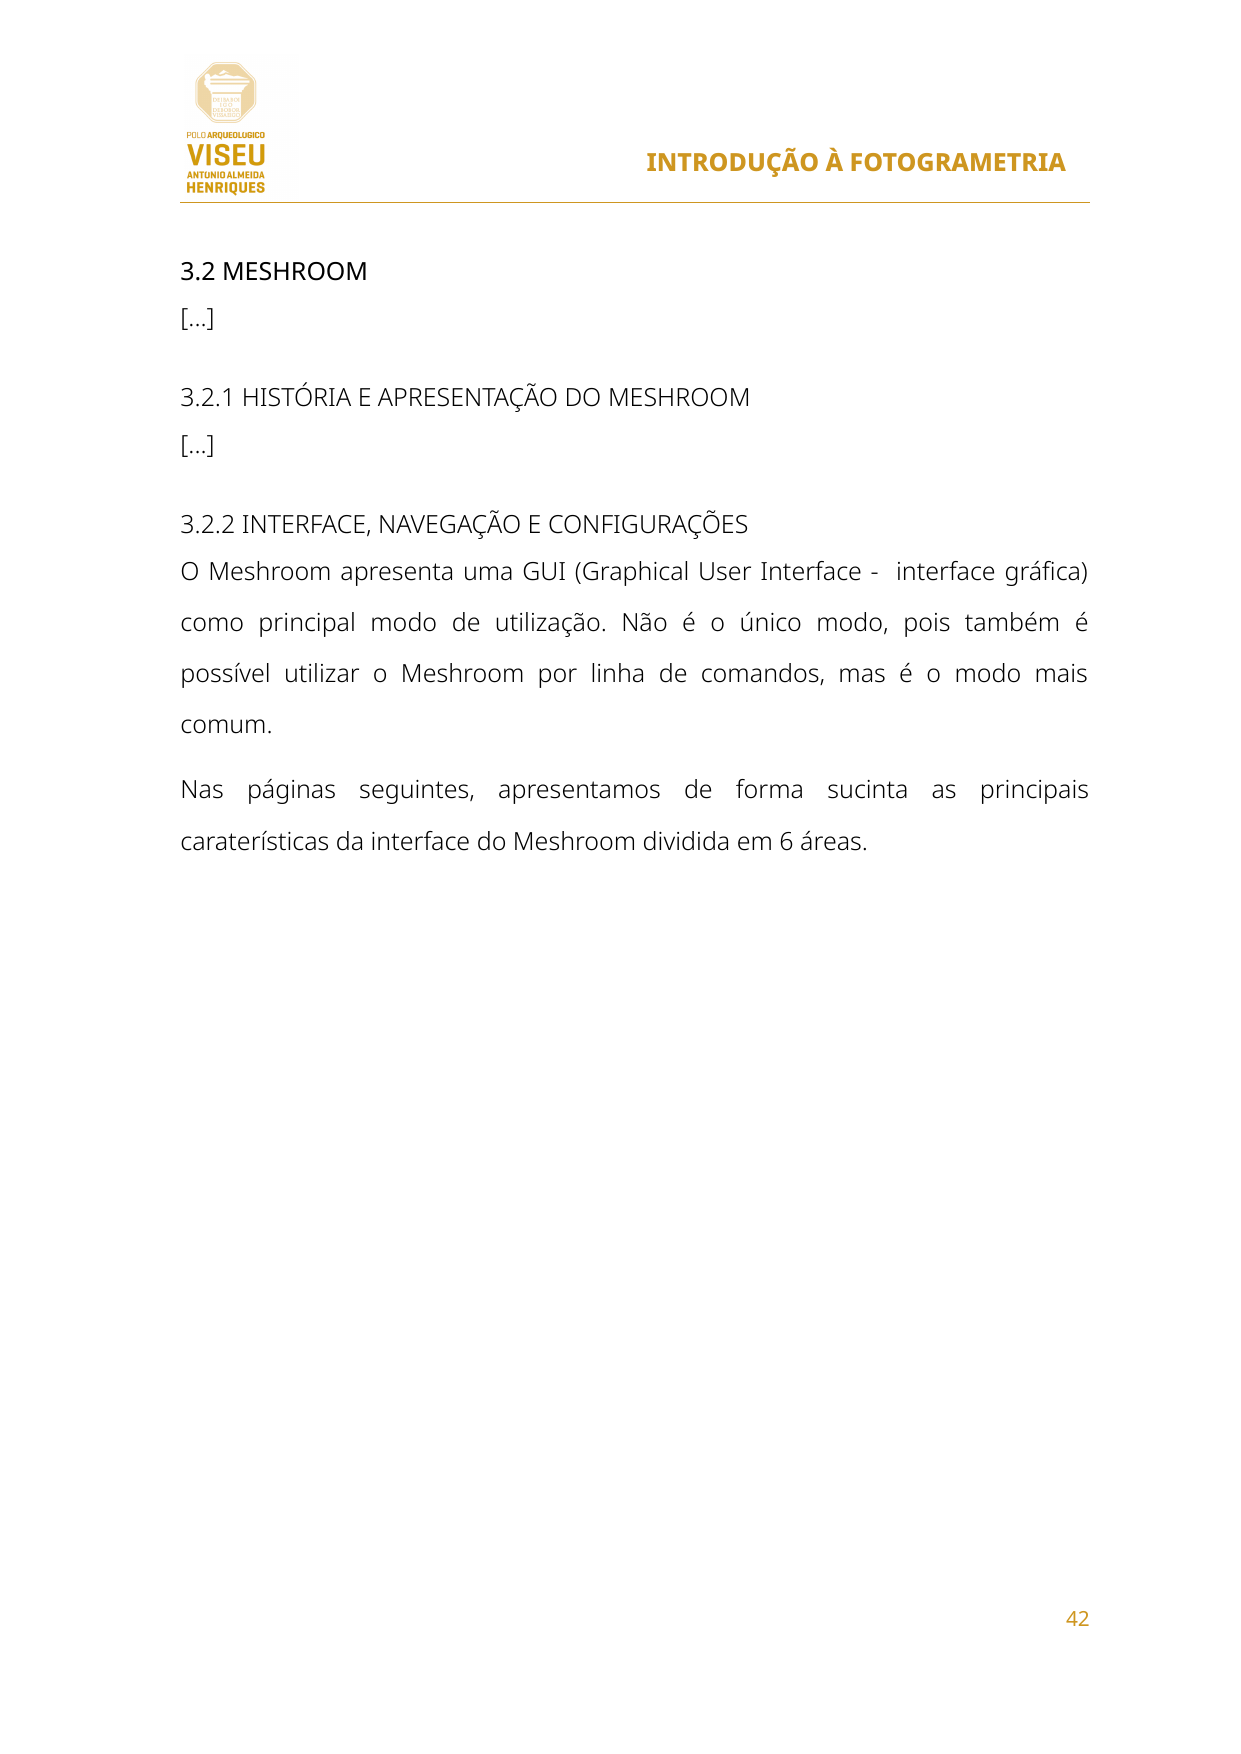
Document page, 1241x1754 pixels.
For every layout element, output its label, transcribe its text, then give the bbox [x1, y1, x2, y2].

subtitle 3.2 Meshroom [180, 253, 1090, 287]
text O Meshroom apresenta uma GUI (Graphical User Interface - interface gráfica) como principal modo de utilização. Não é o único modo, pois também é possível utilizar o Meshroom por linha de comandos, mas é o modo mais comum. [180, 553, 1090, 741]
subtitle 3.2.2 Interface, navegação e configurações [180, 507, 1090, 541]
text [...] [180, 300, 1090, 334]
text [...] [180, 427, 1090, 461]
text Nas páginas seguintes, apresentamos de forma sucinta as principais caraterísticas da interface do Meshroom dividida em 6 áreas. [180, 772, 1090, 857]
picture [184, 54, 300, 202]
subtitle 3.2.1 História e apresentação do Meshroom [180, 380, 1090, 414]
